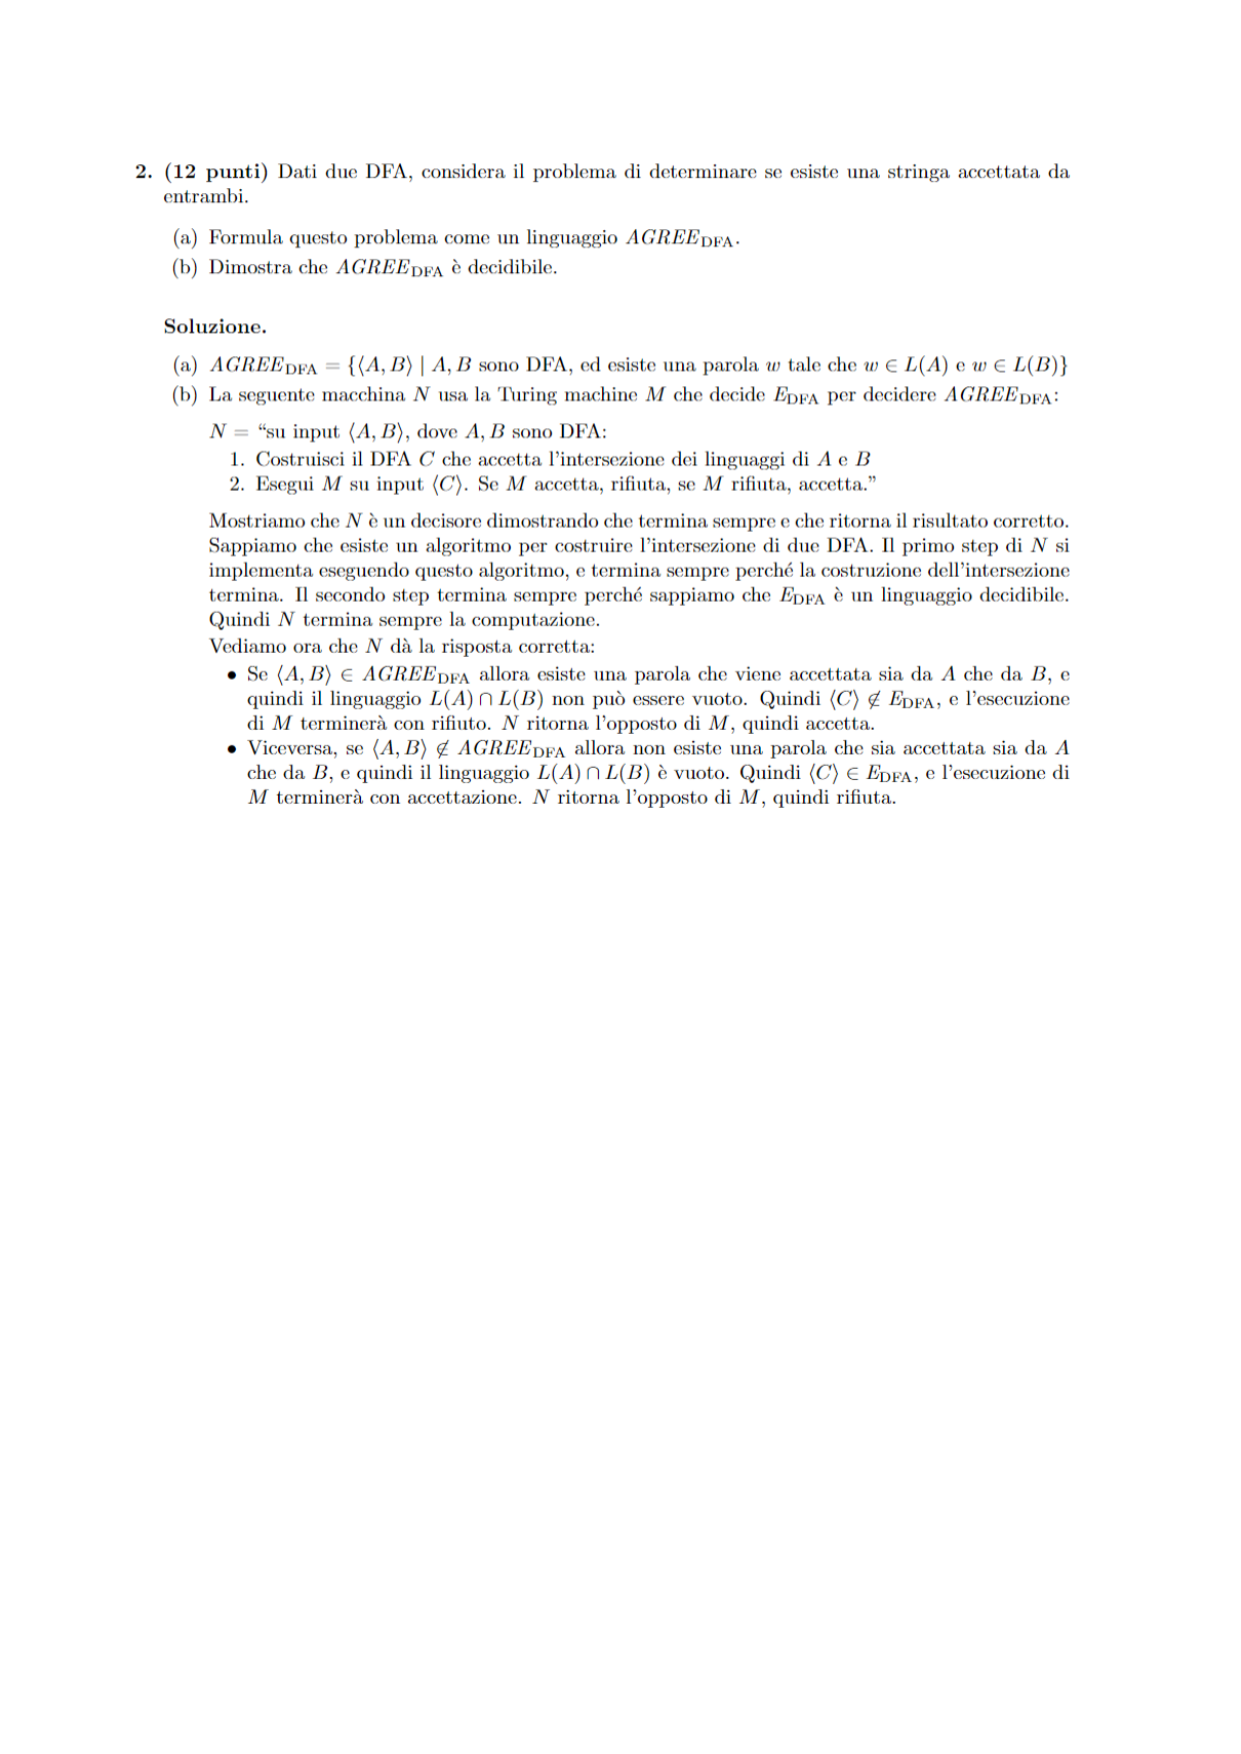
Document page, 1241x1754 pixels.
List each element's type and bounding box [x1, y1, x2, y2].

picture [118, 147, 1123, 816]
